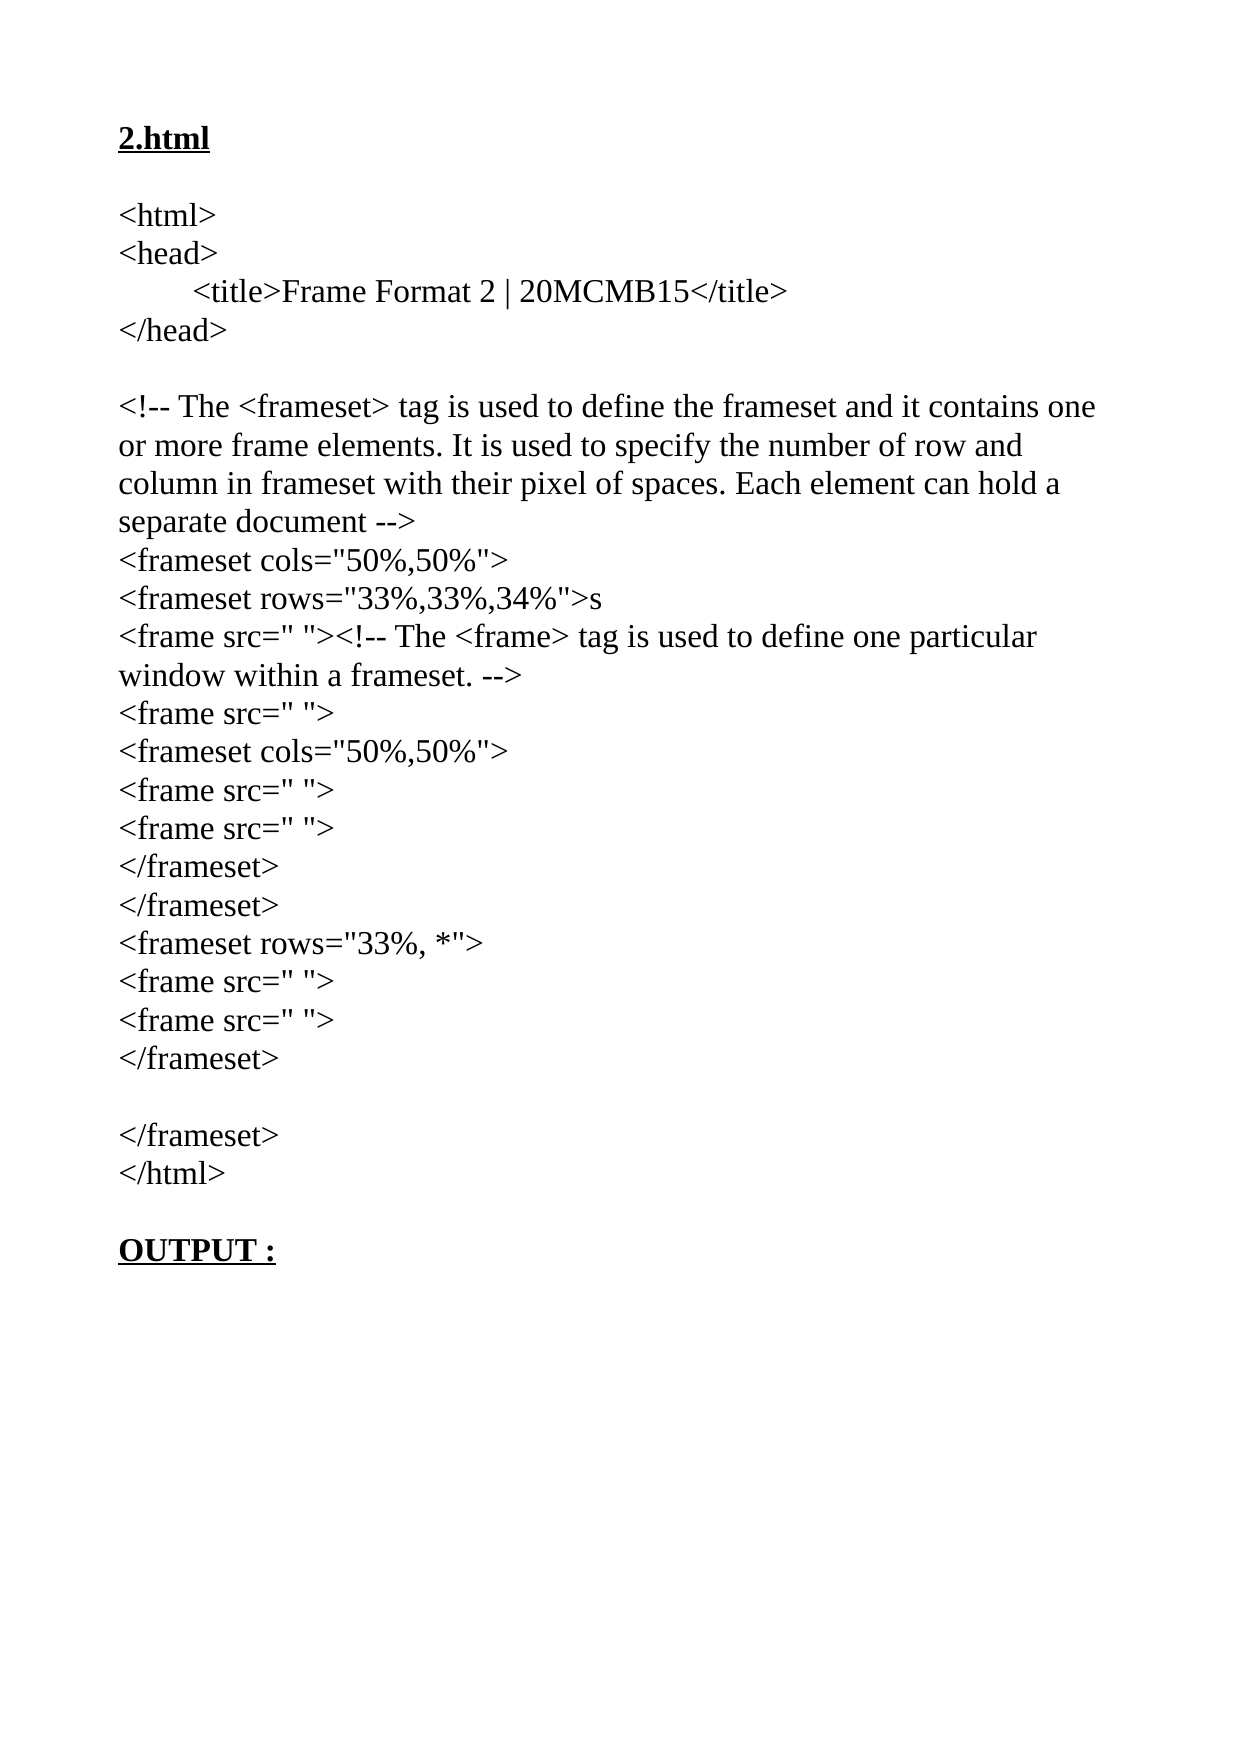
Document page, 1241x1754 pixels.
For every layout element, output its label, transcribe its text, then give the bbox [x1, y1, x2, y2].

text </frameset> [118, 885, 1122, 923]
text 2.html [118, 118, 1122, 156]
text OUTPUT : [118, 1230, 1122, 1268]
text </frameset> [118, 1115, 1122, 1153]
text <frame src=" "> [118, 770, 1122, 808]
text <html> [118, 195, 1122, 233]
text <head> [118, 233, 1122, 271]
text </html> [118, 1153, 1122, 1191]
text <frame src=" "><!-- The <frame> tag is used to define one particular window within a frameset. --> [118, 616, 1122, 693]
text <frame src=" "> [118, 961, 1122, 1000]
text <!-- The <frameset> tag is used to define the frameset and it contains one or more frame elements. It is used to specify the number of row and column in frameset with their pixel of spaces. Each element can hold a separate document --> [118, 386, 1122, 540]
text </head> [118, 310, 1122, 348]
text <frame src=" "> [118, 808, 1122, 846]
text <frameset cols="50%,50%"> [118, 731, 1122, 770]
text <title>Frame Format 2 | 20MCMB15</title> [118, 271, 1122, 310]
text <frame src=" "> [118, 1000, 1122, 1038]
text <frameset rows="33%, *"> [118, 923, 1122, 961]
text <frame src=" "> [118, 693, 1122, 731]
text </frameset> [118, 1038, 1122, 1076]
text </frameset> [118, 846, 1122, 885]
text <frameset rows="33%,33%,34%">s [118, 578, 1122, 616]
text <frameset cols="50%,50%"> [118, 540, 1122, 578]
